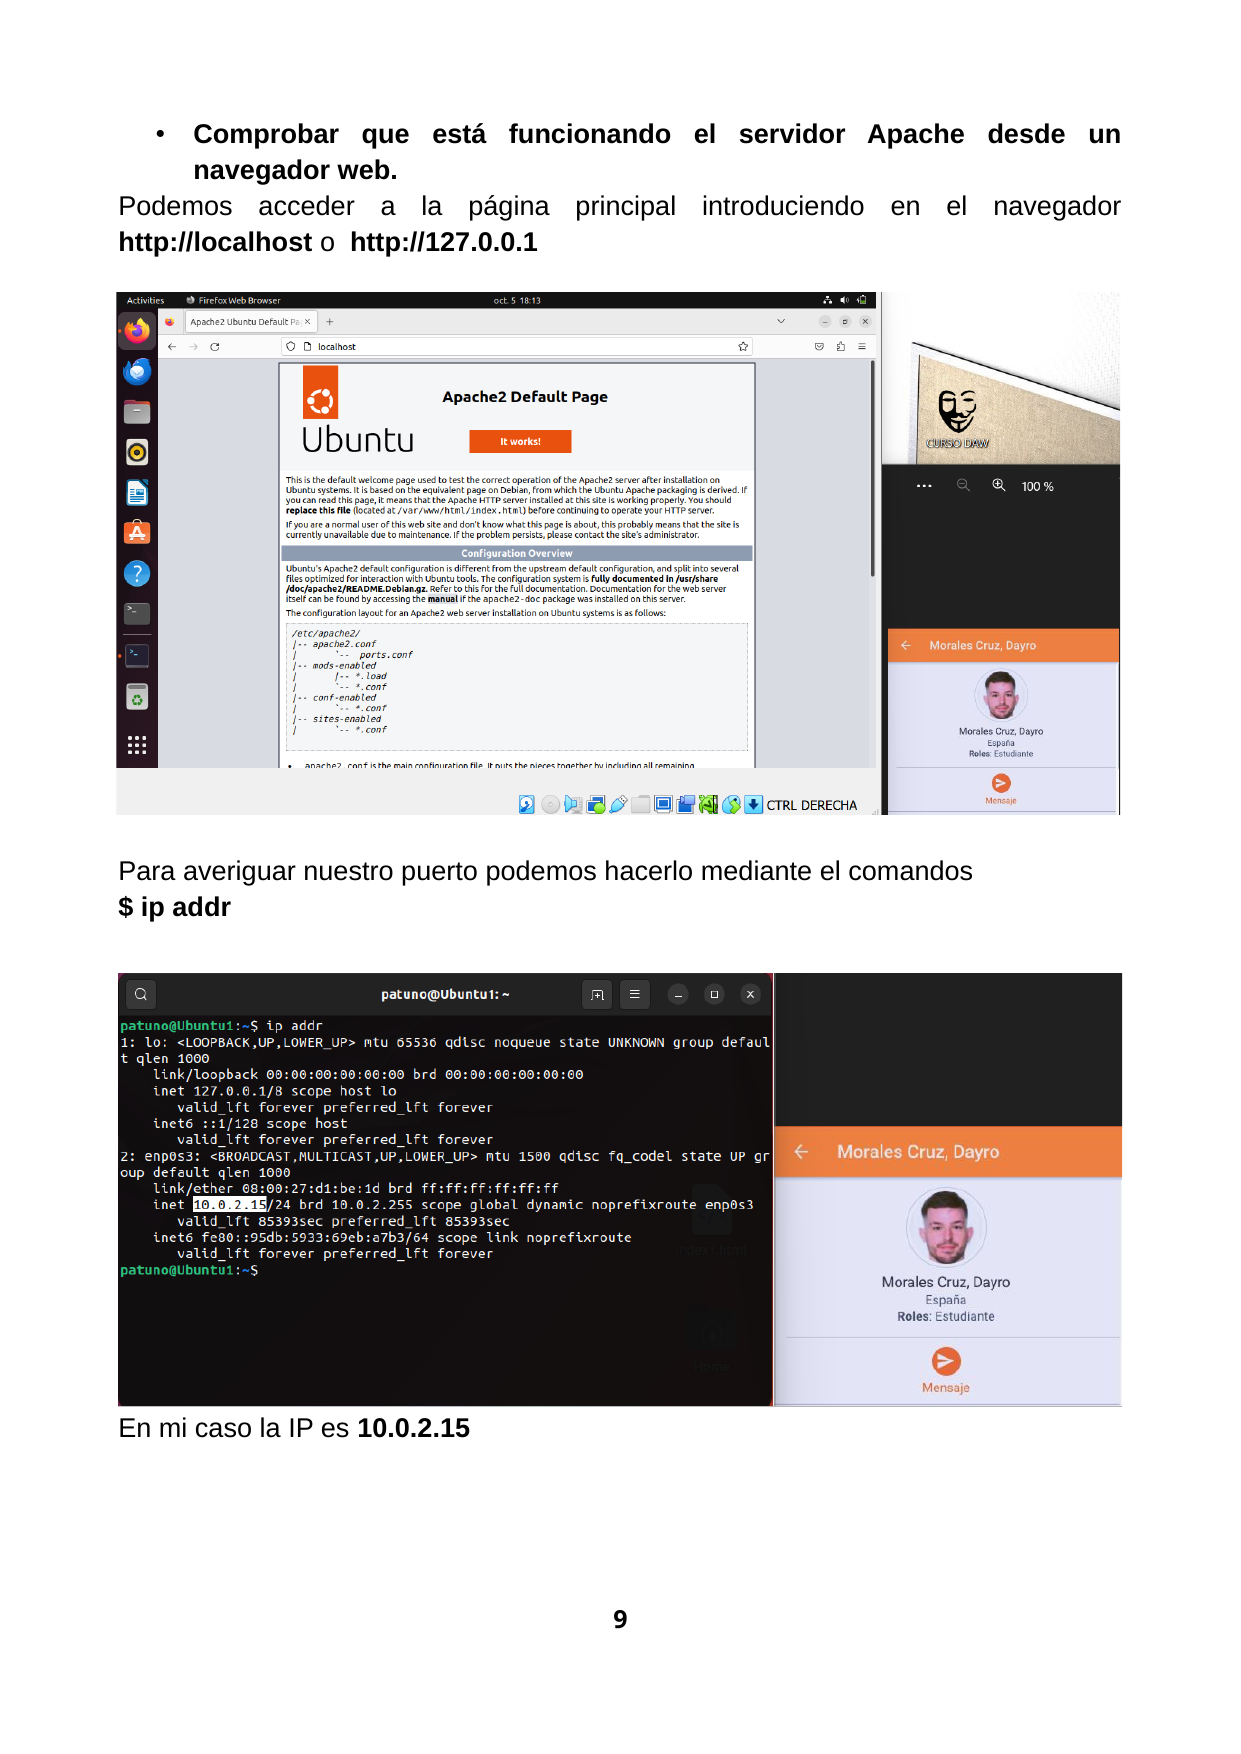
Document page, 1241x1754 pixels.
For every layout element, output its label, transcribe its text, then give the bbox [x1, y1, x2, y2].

text $ ip addr [118, 891, 1122, 922]
text [118, 963, 1122, 973]
picture [118, 973, 1123, 1407]
text Para averiguar nuestro puerto podemos hacerlo mediante el comandos [118, 855, 1122, 886]
picture [116, 292, 1121, 815]
text En mi caso la IP es 10.0.2.15 [118, 1407, 1122, 1443]
text Podemos acceder a la página principal introduciendo en el navegador http://localhost o http://127.0.0.1 [118, 190, 1122, 257]
list Comprobar que está funcionando el servidor Apache desde un navegador web. [156, 118, 1122, 185]
